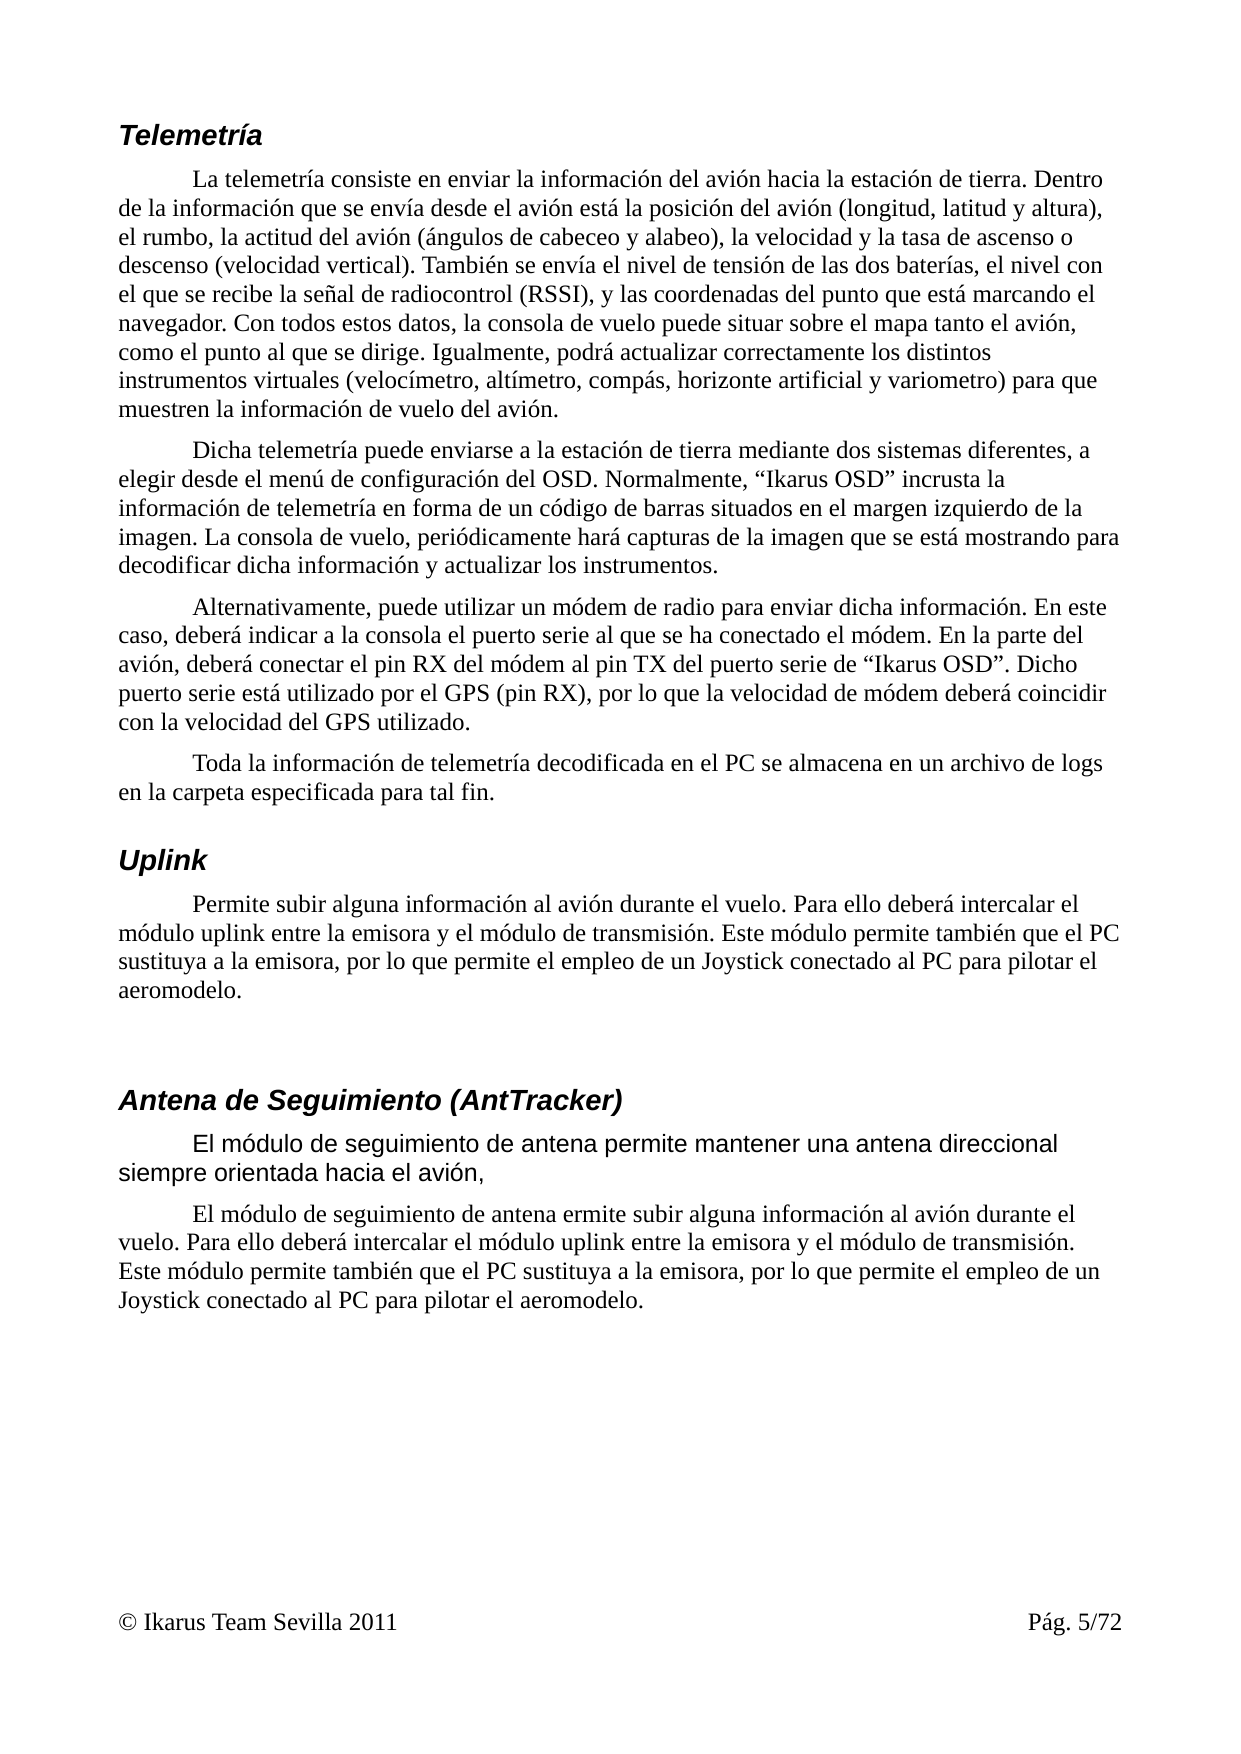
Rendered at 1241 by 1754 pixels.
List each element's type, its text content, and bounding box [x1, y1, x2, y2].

text Alternativamente, puede utilizar un módem de radio para enviar dicha información. En este caso, deberá indicar a la consola el puerto serie al que se ha conectado el módem. En la parte del avión, deberá conectar el pin RX del módem al pin TX del puerto serie de “Ikarus OSD”. Dicho puerto serie está utilizado por el GPS (pin RX), por lo que la velocidad de módem deberá coincidir con la velocidad del GPS utilizado. [118, 592, 1122, 735]
subtitle Antena de Seguimiento (AntTracker) [118, 1083, 1122, 1116]
subtitle Telemetría [118, 118, 1122, 152]
text La telemetría consiste en enviar la información del avión hacia la estación de tierra. Dentro de la información que se envía desde el avión está la posición del avión (longitud, latitud y altura), el rumbo, la actitud del avión (ángulos de cabeceo y alabeo), la velocidad y la tasa de ascenso o descenso (velocidad vertical). También se envía el nivel de tensión de las dos baterías, el nivel con el que se recibe la señal de radiocontrol (RSSI), y las coordenadas del punto que está marcando el navegador. Con todos estos datos, la consola de vuelo puede situar sobre el mapa tanto el avión, como el punto al que se dirige. Igualmente, podrá actualizar correctamente los distintos instrumentos virtuales (velocímetro, altímetro, compás, horizonte artificial y variometro) para que muestren la información de vuelo del avión. [118, 164, 1122, 423]
text El módulo de seguimiento de antena permite mantener una antena direccional siempre orientada hacia el avión, [118, 1129, 1122, 1186]
text Permite subir alguna información al avión durante el vuelo. Para ello deberá intercalar el módulo uplink entre la emisora y el módulo de transmisión. Este módulo permite también que el PC sustituya a la emisora, por lo que permite el empleo de un Joystick conectado al PC para pilotar el aeromodelo. [118, 889, 1122, 1004]
text Dicha telemetría puede enviarse a la estación de tierra mediante dos sistemas diferentes, a elegir desde el menú de configuración del OSD. Normalmente, “Ikarus OSD” incrusta la información de telemetría en forma de un código de barras situados en el margen izquierdo de la imagen. La consola de vuelo, periódicamente hará capturas de la imagen que se está mostrando para decodificar dicha información y actualizar los instrumentos. [118, 435, 1122, 579]
text El módulo de seguimiento de antena ermite subir alguna información al avión durante el vuelo. Para ello deberá intercalar el módulo uplink entre la emisora y el módulo de transmisión. Este módulo permite también que el PC sustituya a la emisora, por lo que permite el empleo de un Joystick conectado al PC para pilotar el aeromodelo. [118, 1199, 1122, 1314]
subtitle Uplink [118, 843, 1122, 876]
text Toda la información de telemetría decodificada en el PC se almacena en un archivo de logs en la carpeta especificada para tal fin. [118, 748, 1122, 805]
